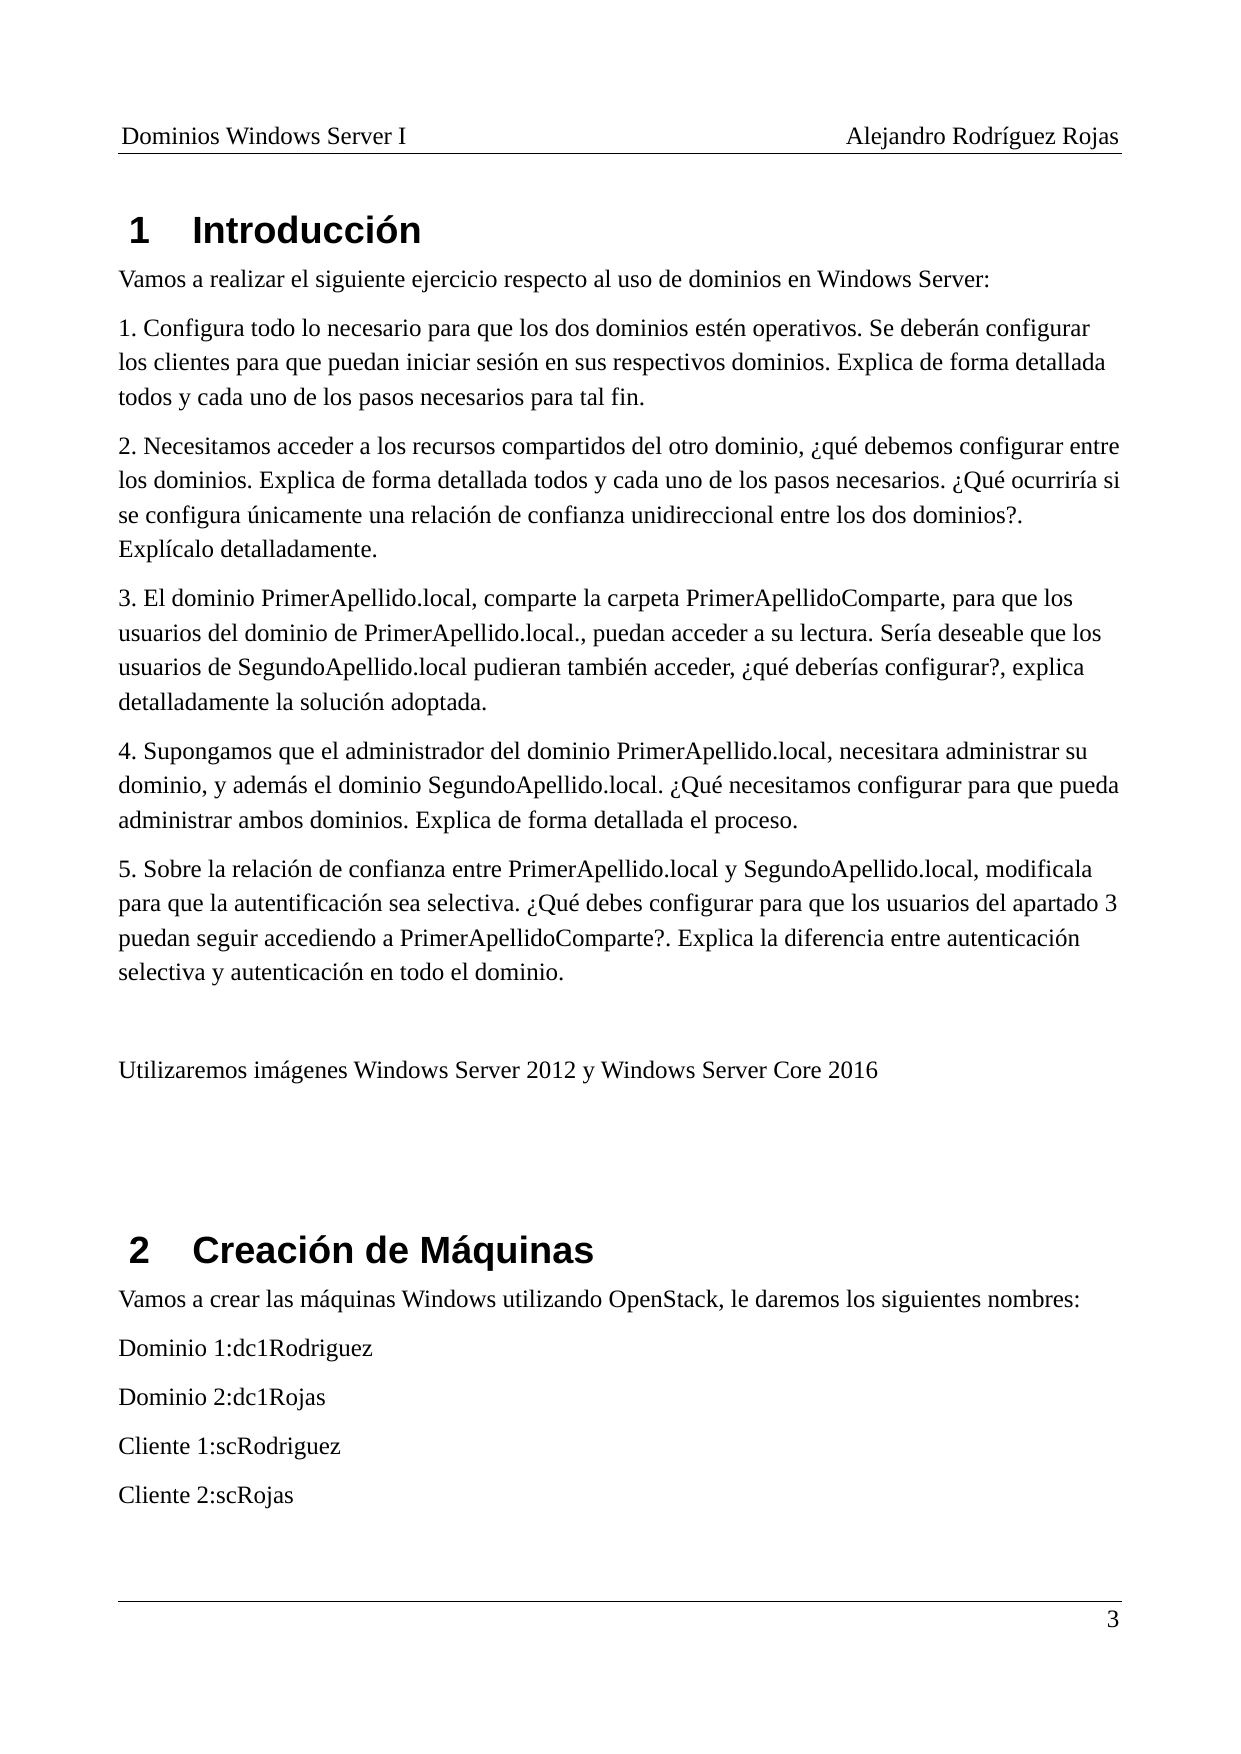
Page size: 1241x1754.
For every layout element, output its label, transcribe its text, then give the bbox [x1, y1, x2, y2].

text Dominio 2:dc1Rojas [118, 1382, 1122, 1411]
text 4. Supongamos que el administrador del dominio PrimerApellido.local, necesitara administrar su dominio, y además el dominio SegundoApellido.local. ¿Qué necesitamos configurar para que pueda administrar ambos dominios. Explica de forma detallada el proceso. [118, 736, 1122, 833]
subtitle Introducción [118, 207, 1122, 251]
text Utilizaremos imágenes Windows Server 2012 y Windows Server Core 2016 [118, 1055, 1122, 1084]
text 5. Sobre la relación de confianza entre PrimerApellido.local y SegundoApellido.local, modificala para que la autentificación sea selectiva. ¿Qué debes configurar para que los usuarios del apartado 3 puedan seguir accediendo a PrimerApellidoComparte?. Explica la diferencia entre autenticación selectiva y autenticación en todo el dominio. [118, 854, 1122, 986]
text 3. El dominio PrimerApellido.local, comparte la carpeta PrimerApellidoComparte, para que los usuarios del dominio de PrimerApellido.local., puedan acceder a su lectura. Sería deseable que los usuarios de SegundoApellido.local pudieran también acceder, ¿qué deberías configurar?, explica detalladamente la solución adoptada. [118, 583, 1122, 715]
text 1. Configura todo lo necesario para que los dos dominios estén operativos. Se deberán configurar los clientes para que puedan iniciar sesión en sus respectivos dominios. Explica de forma detallada todos y cada uno de los pasos necesarios para tal fin. [118, 313, 1122, 410]
text 2. Necesitamos acceder a los recursos compartidos del otro dominio, ¿qué debemos configurar entre los dominios. Explica de forma detallada todos y cada uno de los pasos necesarios. ¿Qué ocurriría si se configura únicamente una relación de confianza unidireccional entre los dos dominios?. Explícalo detalladamente. [118, 431, 1122, 563]
text Vamos a crear las máquinas Windows utilizando OpenStack, le daremos los siguientes nombres: [118, 1284, 1122, 1312]
subtitle Creación de Máquinas [118, 1227, 1122, 1271]
text Dominio 1:dc1Rodriguez [118, 1333, 1122, 1361]
text Cliente 2:scRojas [118, 1480, 1122, 1509]
text Cliente 1:scRodriguez [118, 1431, 1122, 1459]
text Vamos a realizar el siguiente ejercicio respecto al uso de dominios en Windows Server: [118, 264, 1122, 292]
